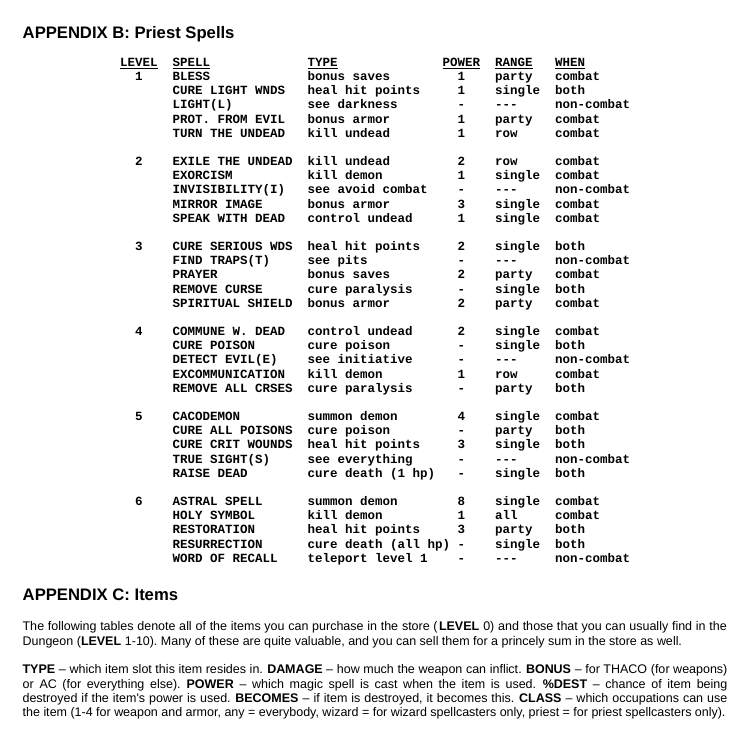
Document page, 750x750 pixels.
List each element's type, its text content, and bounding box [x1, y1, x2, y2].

text 6 ASTRAL SPELL summon demon 8 single combat [22, 495, 727, 509]
text EXCOMMUNICATION kill demon 1 row combat [22, 368, 727, 382]
text REMOVE ALL CRSES cure paralysis - party both [22, 382, 727, 396]
text WORD OF RECALL teleport level 1 - --- non-combat [22, 552, 727, 566]
text 5 CACODEMON summon demon 4 single combat [22, 410, 727, 424]
text DETECT EVIL(E) see initiative - --- non-combat [22, 353, 727, 368]
text FIND TRAPS(T) see pits - --- non-combat [22, 254, 727, 268]
text RESURRECTION cure death (all hp) - single both [22, 538, 727, 552]
text INVISIBILITY(I) see avoid combat - --- non-combat [22, 183, 727, 198]
text RESTORATION heal hit points 3 party both [22, 523, 727, 538]
text LIGHT(L) see darkness - --- non-combat [22, 98, 727, 113]
text RAISE DEAD cure death (1 hp) - single both [22, 467, 727, 481]
text 3 CURE SERIOUS WDS heal hit points 2 single both [22, 240, 727, 254]
text 2 EXILE THE UNDEAD kill undead 2 row combat [22, 155, 727, 169]
text TRUE SIGHT(S) see everything - --- non-combat [22, 453, 727, 467]
text SPEAK WITH DEAD control undead 1 single combat [22, 212, 727, 226]
text PRAYER bonus saves 2 party combat [22, 268, 727, 283]
text 1 BLESS bonus saves 1 party combat [22, 70, 727, 84]
subtitle APPENDIX C: Items [22, 585, 727, 604]
text HOLY SYMBOL kill demon 1 all combat [22, 509, 727, 523]
text MIRROR IMAGE bonus armor 3 single combat [22, 198, 727, 212]
text CURE POISON cure poison - single both [22, 339, 727, 353]
text EXORCISM kill demon 1 single combat [22, 169, 727, 183]
text LEVEL SPELL TYPE POWER RANGE WHEN [22, 56, 727, 70]
text REMOVE CURSE cure paralysis - single both [22, 283, 727, 297]
text TYPE – which item slot this item resides in. DAMAGE – how much the weapon can inflict. BONUS – for THACO (for weapons) or AC (for everything else). POWER – which magic spell is cast when the item is used. %DEST – chance of item being destroyed if the item's power is used. BECOMES – if item is destroyed, it becomes this. CLASS – which occupations can use the item (1-4 for weapon and armor, any = everybody, wizard = for wizard spellcasters only, priest = for priest spellcasters only). [22, 662, 727, 719]
text PROT. FROM EVIL bonus armor 1 party combat [22, 113, 727, 127]
text CURE CRIT WOUNDS heal hit points 3 single both [22, 438, 727, 453]
text TURN THE UNDEAD kill undead 1 row combat [22, 127, 727, 141]
text SPIRITUAL SHIELD bonus armor 2 party combat [22, 297, 727, 311]
text 4 COMMUNE W. DEAD control undead 2 single combat [22, 325, 727, 339]
subtitle APPENDIX B: Priest Spells [22, 22, 727, 42]
text CURE LIGHT WNDS heal hit points 1 single both [22, 84, 727, 98]
text CURE ALL POISONS cure poison - party both [22, 424, 727, 438]
text The following tables denote all of the items you can purchase in the store (LEVEL 0) and those that you can usually find in the Dungeon (LEVEL 1-10). Many of these are quite valuable, and you can sell them for a princely sum in the store as well. [22, 619, 727, 647]
